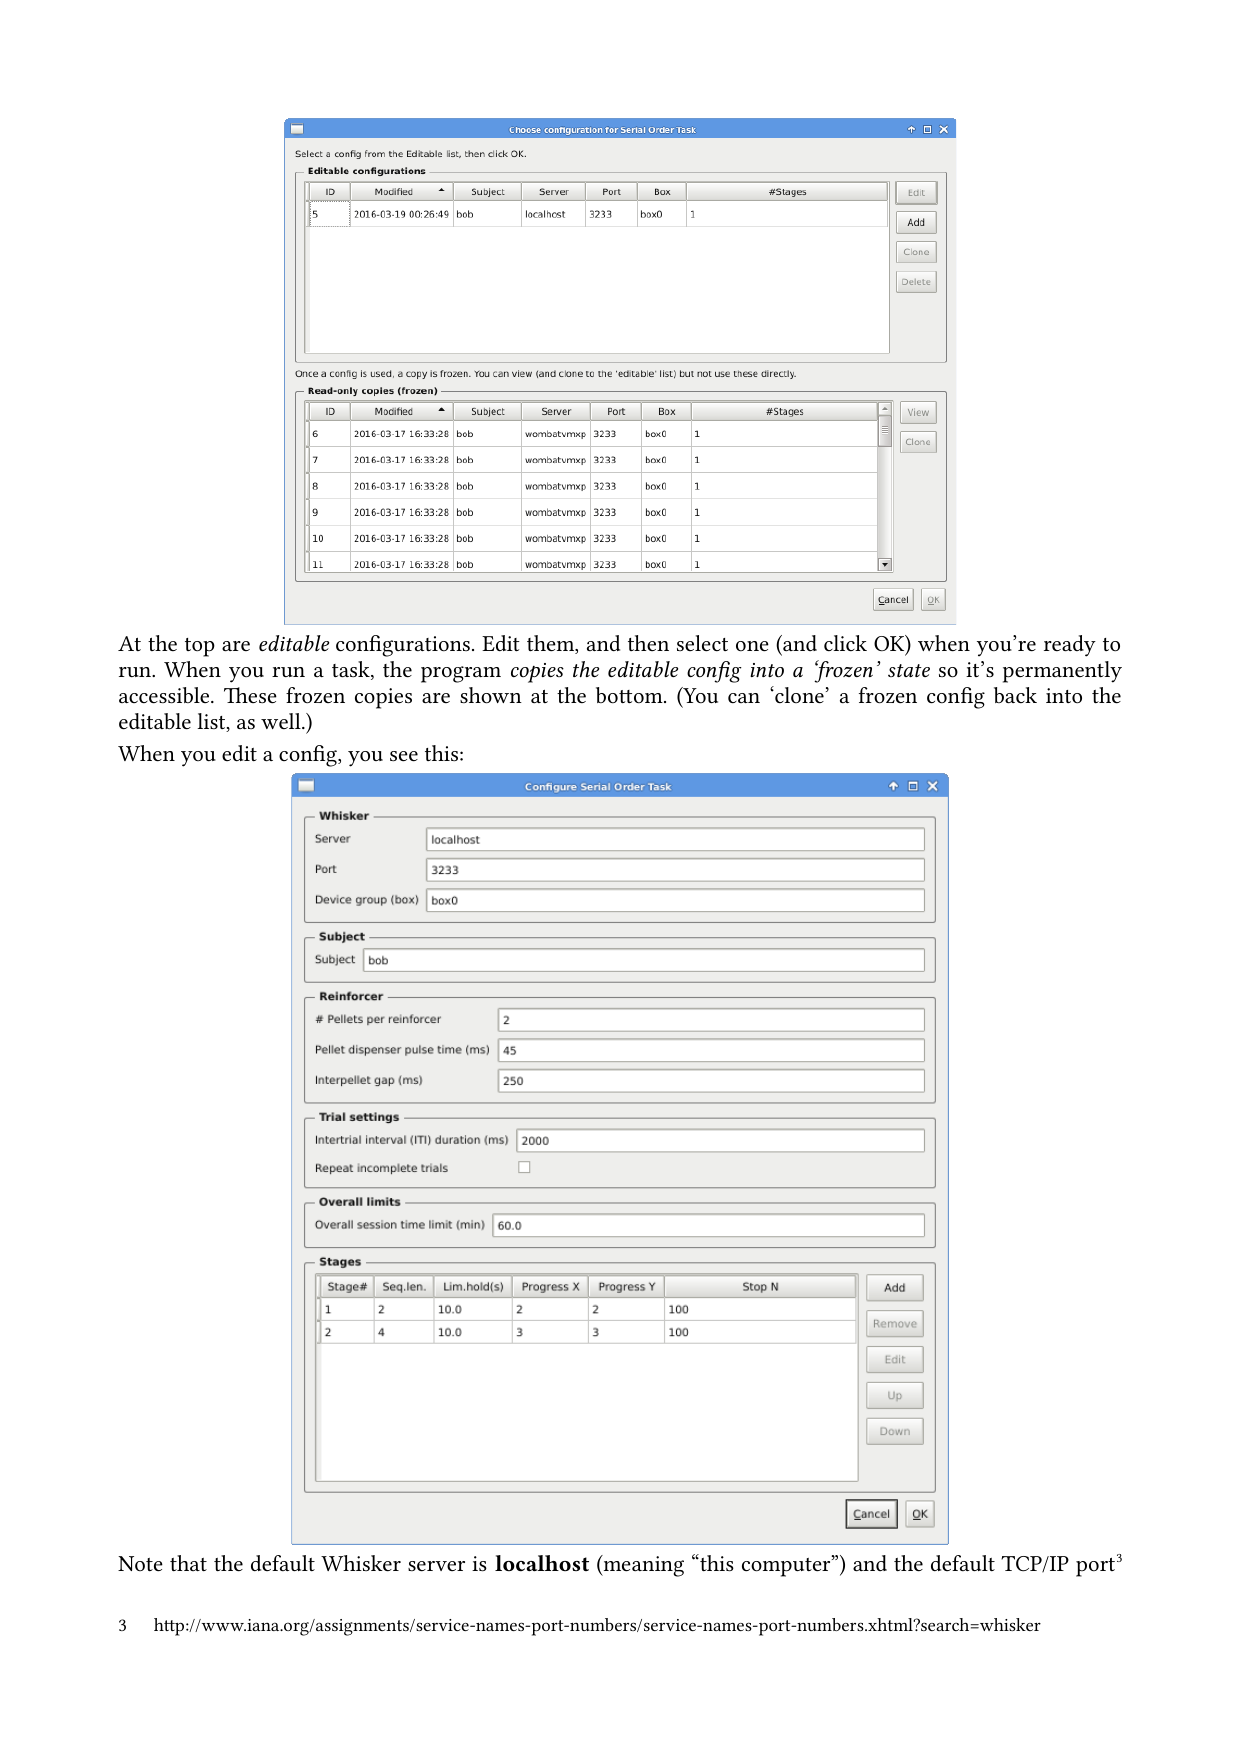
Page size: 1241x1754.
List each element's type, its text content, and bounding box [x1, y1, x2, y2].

text At the top are editable configurations. Edit them, and then select one (and click OK) when you’re ready to run. When you run a task, the program copies the editable config into a ‘frozen’ state so it’s permanently accessible. These frozen copies are shown at the bottom. (You can ‘clone’ a frozen config back into the editable list, as well.) [118, 631, 1122, 735]
text Note that the default Whisker server is localhost (meaning “this computer”) and the default TCP/IP port is 3233. The device group (box) setting should match a device group specified in your Whisker device definition file. [118, 1551, 1122, 1577]
picture [291, 773, 949, 1545]
text http://www.iana.org/assignments/service-names-port-numbers/service-names-port-numbers.xhtml?search=whisker [118, 1614, 1122, 1636]
text When you edit a config, you see this: [118, 741, 1122, 767]
picture [284, 118, 957, 625]
